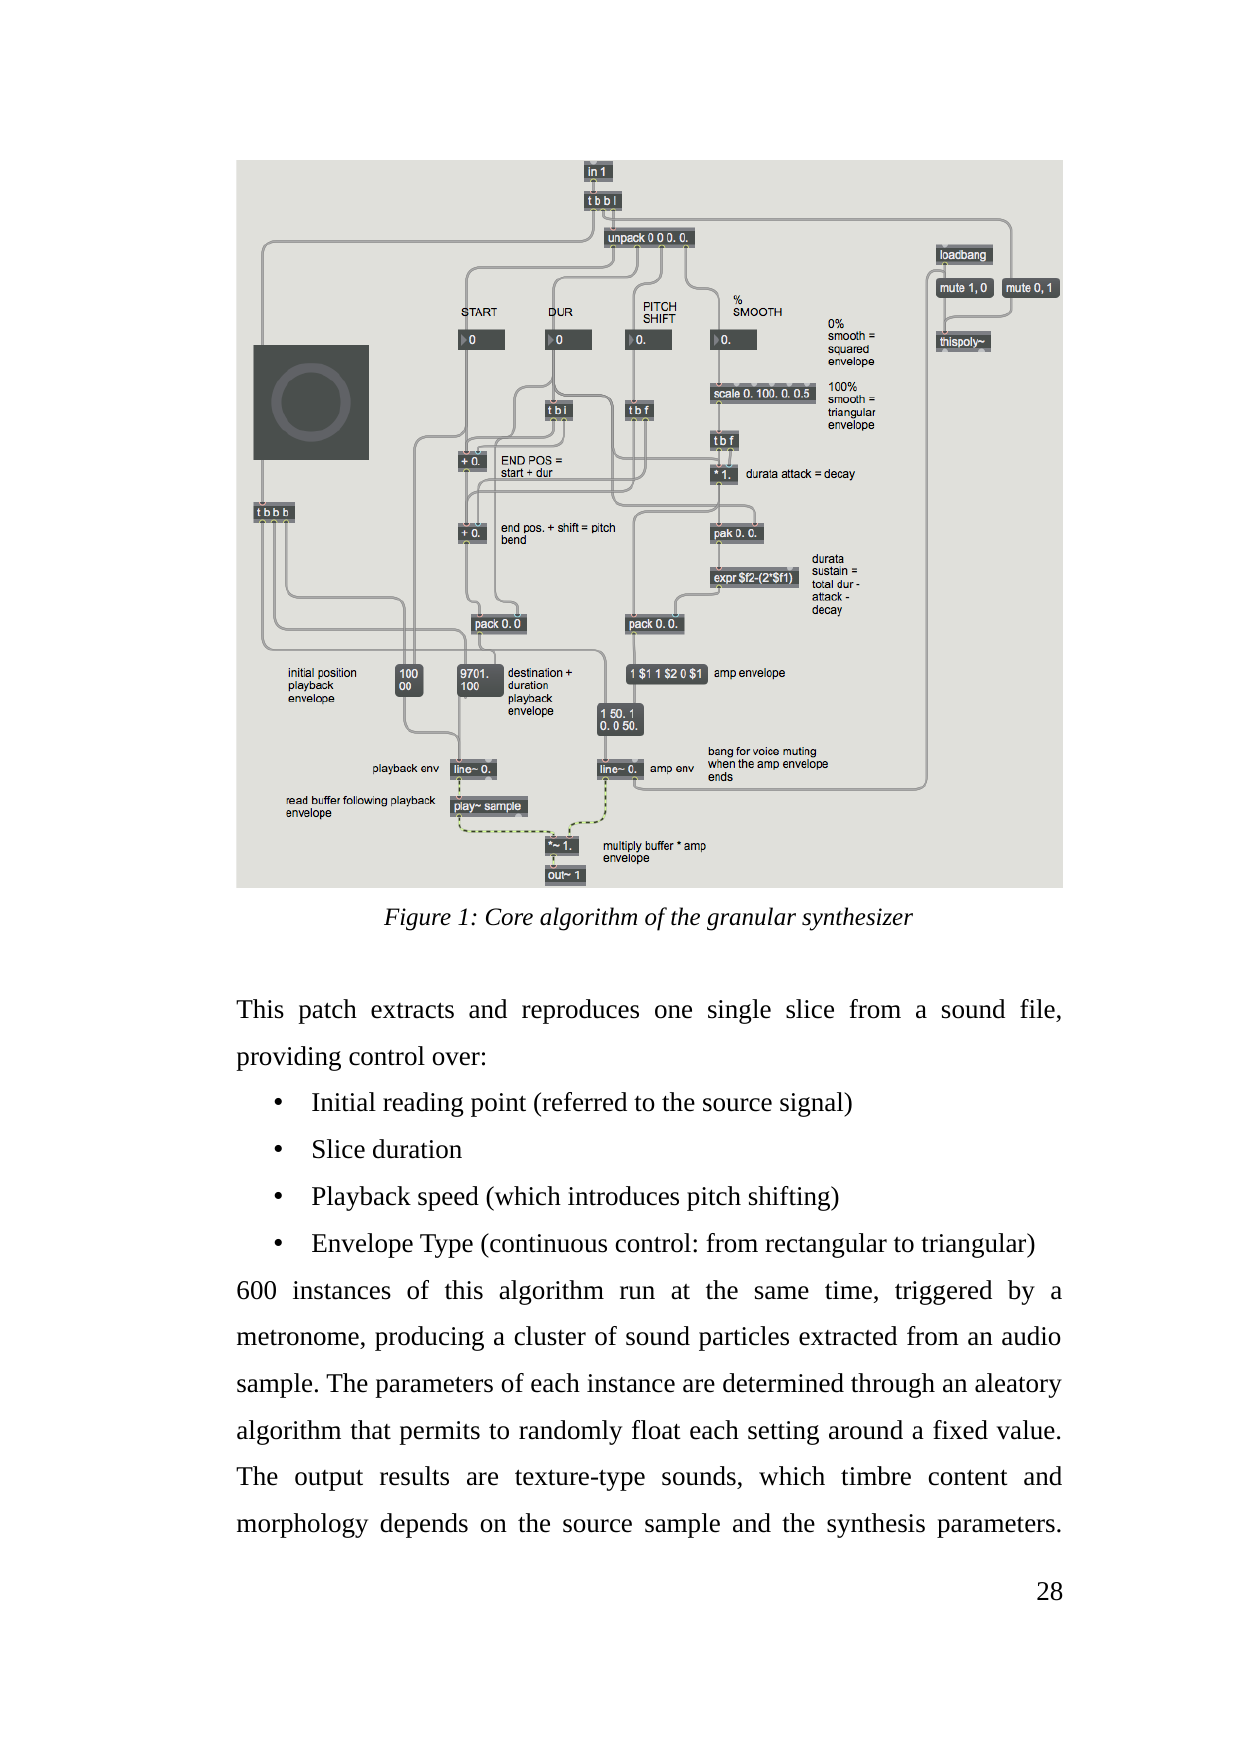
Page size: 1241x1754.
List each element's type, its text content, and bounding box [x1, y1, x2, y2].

list Playback speed (which introduces pitch shifting) [274, 1180, 1063, 1211]
text This patch extracts and reproduces one single slice from a sound file, providing control over: [236, 993, 1063, 1071]
list Envelope Type (continuous control: from rectangular to triangular) [274, 1227, 1063, 1258]
text 600 instances of this algorithm run at the same time, triggered by a metronome, producing a cluster of sound particles extracted from an audio sample. The parameters of each instance are determined through an aleatory algorithm that permits to randomly float each setting around a fixed value. The output results are texture-type sounds, which timbre content and morphology depends on the source sample and the synthesis parameters. [236, 1274, 1063, 1538]
list Slice duration [274, 1133, 1063, 1164]
picture [236, 160, 1063, 888]
list Initial reading point (referred to the source signal) [274, 1086, 1063, 1118]
text Figure 1: Core algorithm of the granular synthesizer [236, 888, 1063, 931]
